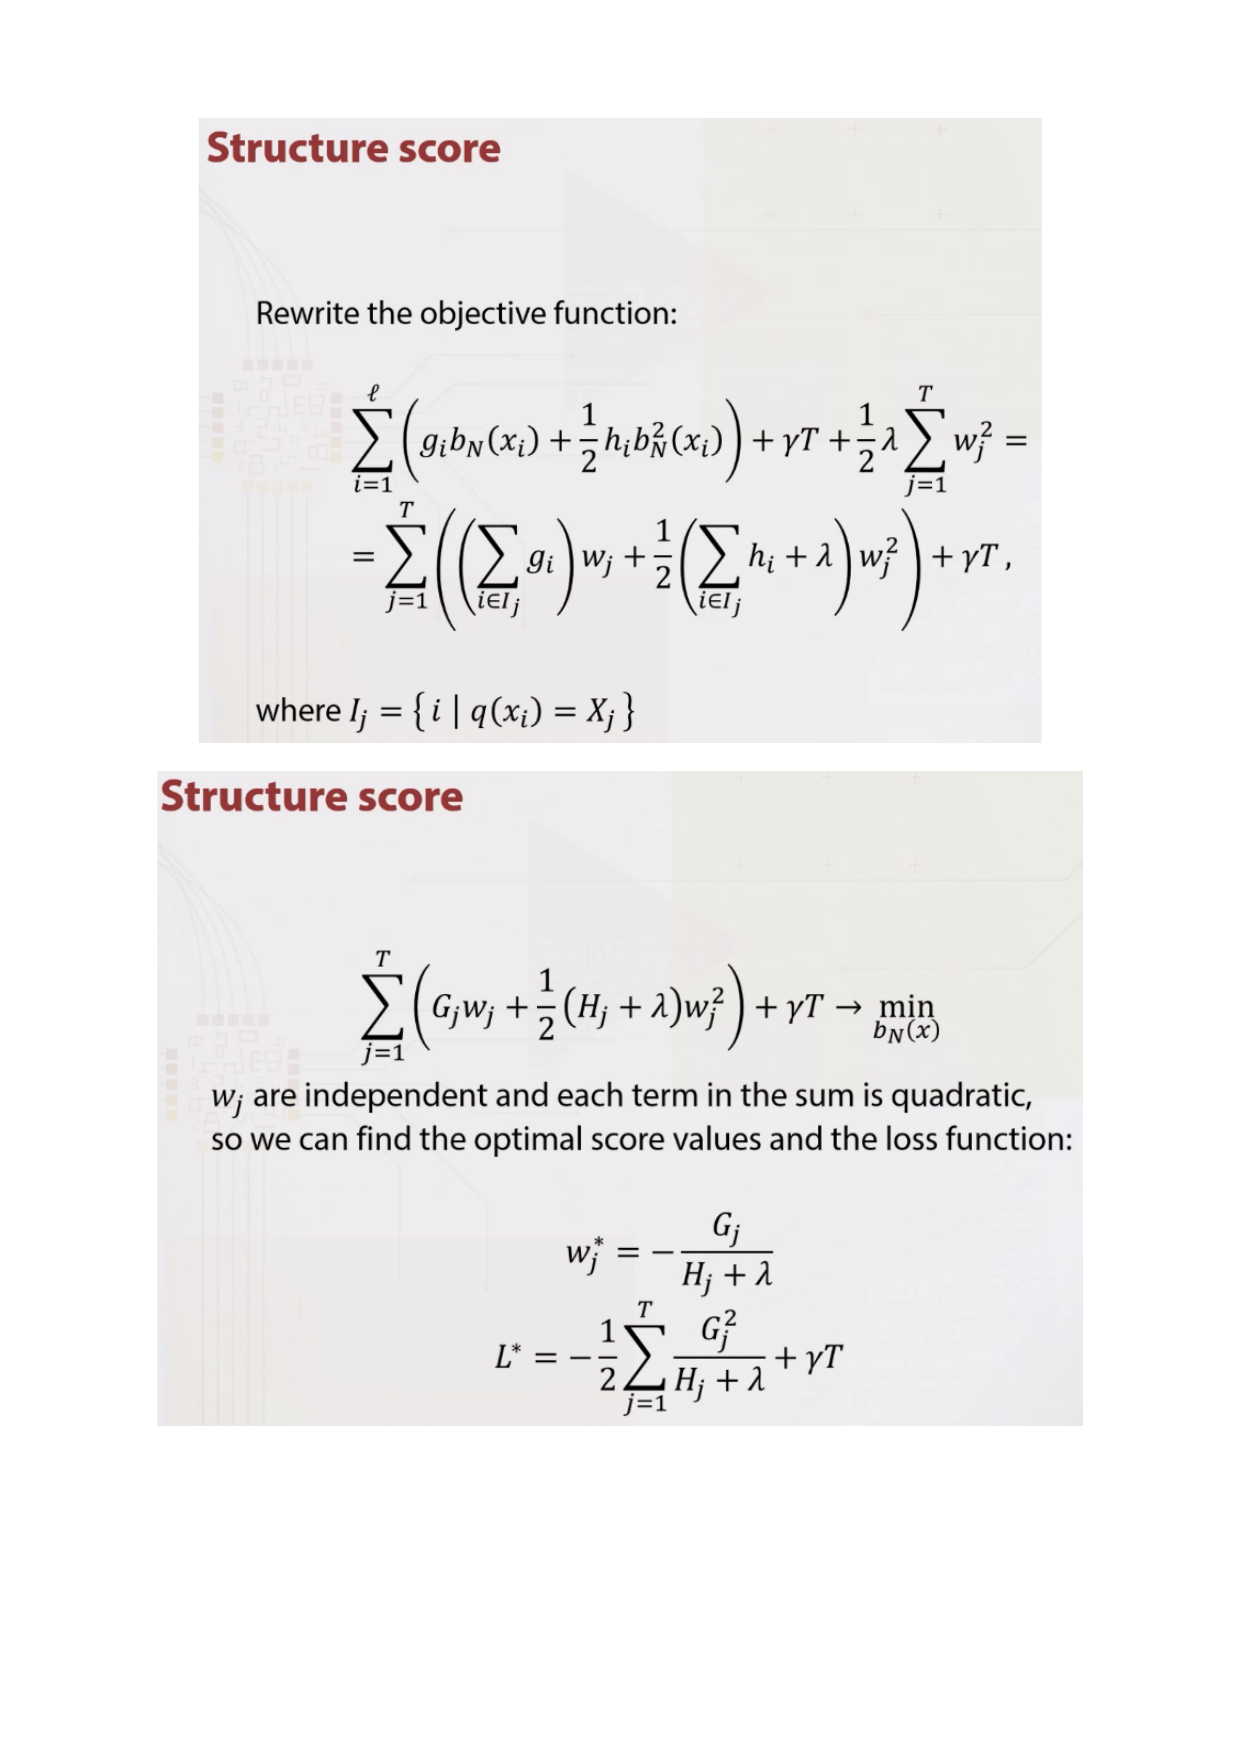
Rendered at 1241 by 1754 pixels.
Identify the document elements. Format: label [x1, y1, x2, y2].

picture [157, 771, 1083, 1426]
picture [198, 118, 1042, 743]
